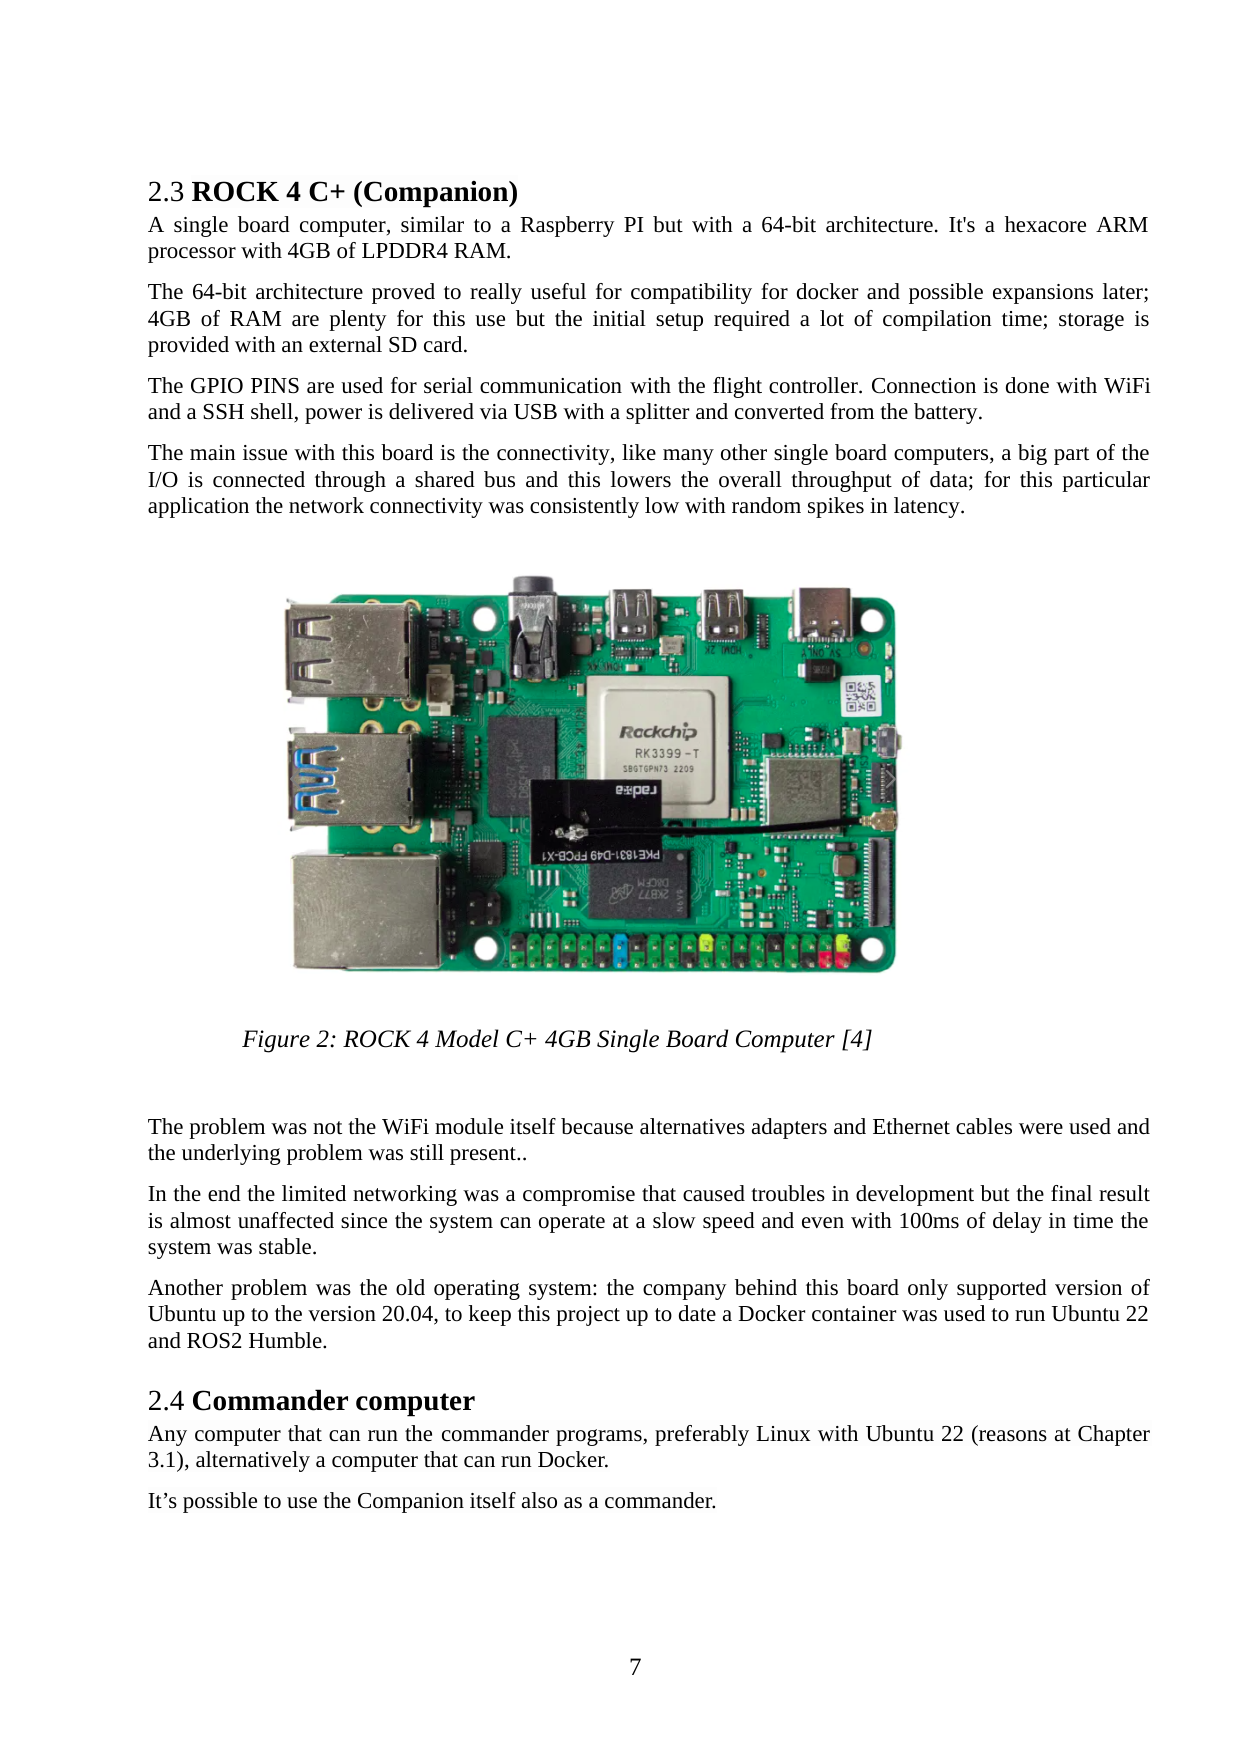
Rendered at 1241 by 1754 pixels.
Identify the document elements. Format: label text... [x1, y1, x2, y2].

list The problem was not the WiFi module itself because alternatives adapters and Ethernet cables were used and the underlying problem was still present.. [91, 533, 1152, 1166]
picture [242, 547, 952, 1012]
list Figure 2: ROCK 4 Model C+ 4GB Single Board Computer [4] [242, 1012, 951, 1053]
list Any computer that can run the commander programs, preferably Linux with Ubuntu 22 (reasons at Chapter 3.1), alternatively a computer that can run Docker. [91, 1420, 1152, 1472]
list The GPIO PINS are used for serial communication with the flight controller. Connection is done with WiFi and a SSH shell, power is delivered via USB with a splitter and converted from the battery. [91, 372, 1152, 425]
list It’s possible to use the Companion itself also as a commander. [91, 1487, 1152, 1513]
list The 64-bit architecture proved to really useful for compatibility for docker and possible expansions later; 4GB of RAM are plenty for this use but the initial setup required a lot of compilation time; storage is provided with an external SD card. [91, 278, 1152, 357]
list A single board computer, similar to a Raspberry PI but with a 64-bit architecture. It's a hexacore ARM processor with 4GB of LPDDR4 RAM. [91, 211, 1152, 264]
list In the end the limited networking was a compromise that caused troubles in development but the final result is almost unaffected since the system can operate at a slow speed and even with 100ms of delay in time the system was stable. [91, 1180, 1152, 1259]
subtitle 2.3 ROCK 4 C+ (Companion) [148, 174, 1152, 208]
subtitle 2.4 Commander computer [148, 1383, 1152, 1417]
list The main issue with this board is the connectivity, like many other single board computers, a big part of the I/O is connected through a shared bus and this lowers the overall throughput of data; for this particular application the network connectivity was consistently low with random spikes in latency. [91, 439, 1152, 518]
list Another problem was the old operating system: the company behind this board only supported version of Ubuntu up to the version 20.04, to keep this project up to date a Docker container was used to run Ubuntu 22 and ROS2 Humble. [91, 1274, 1152, 1353]
